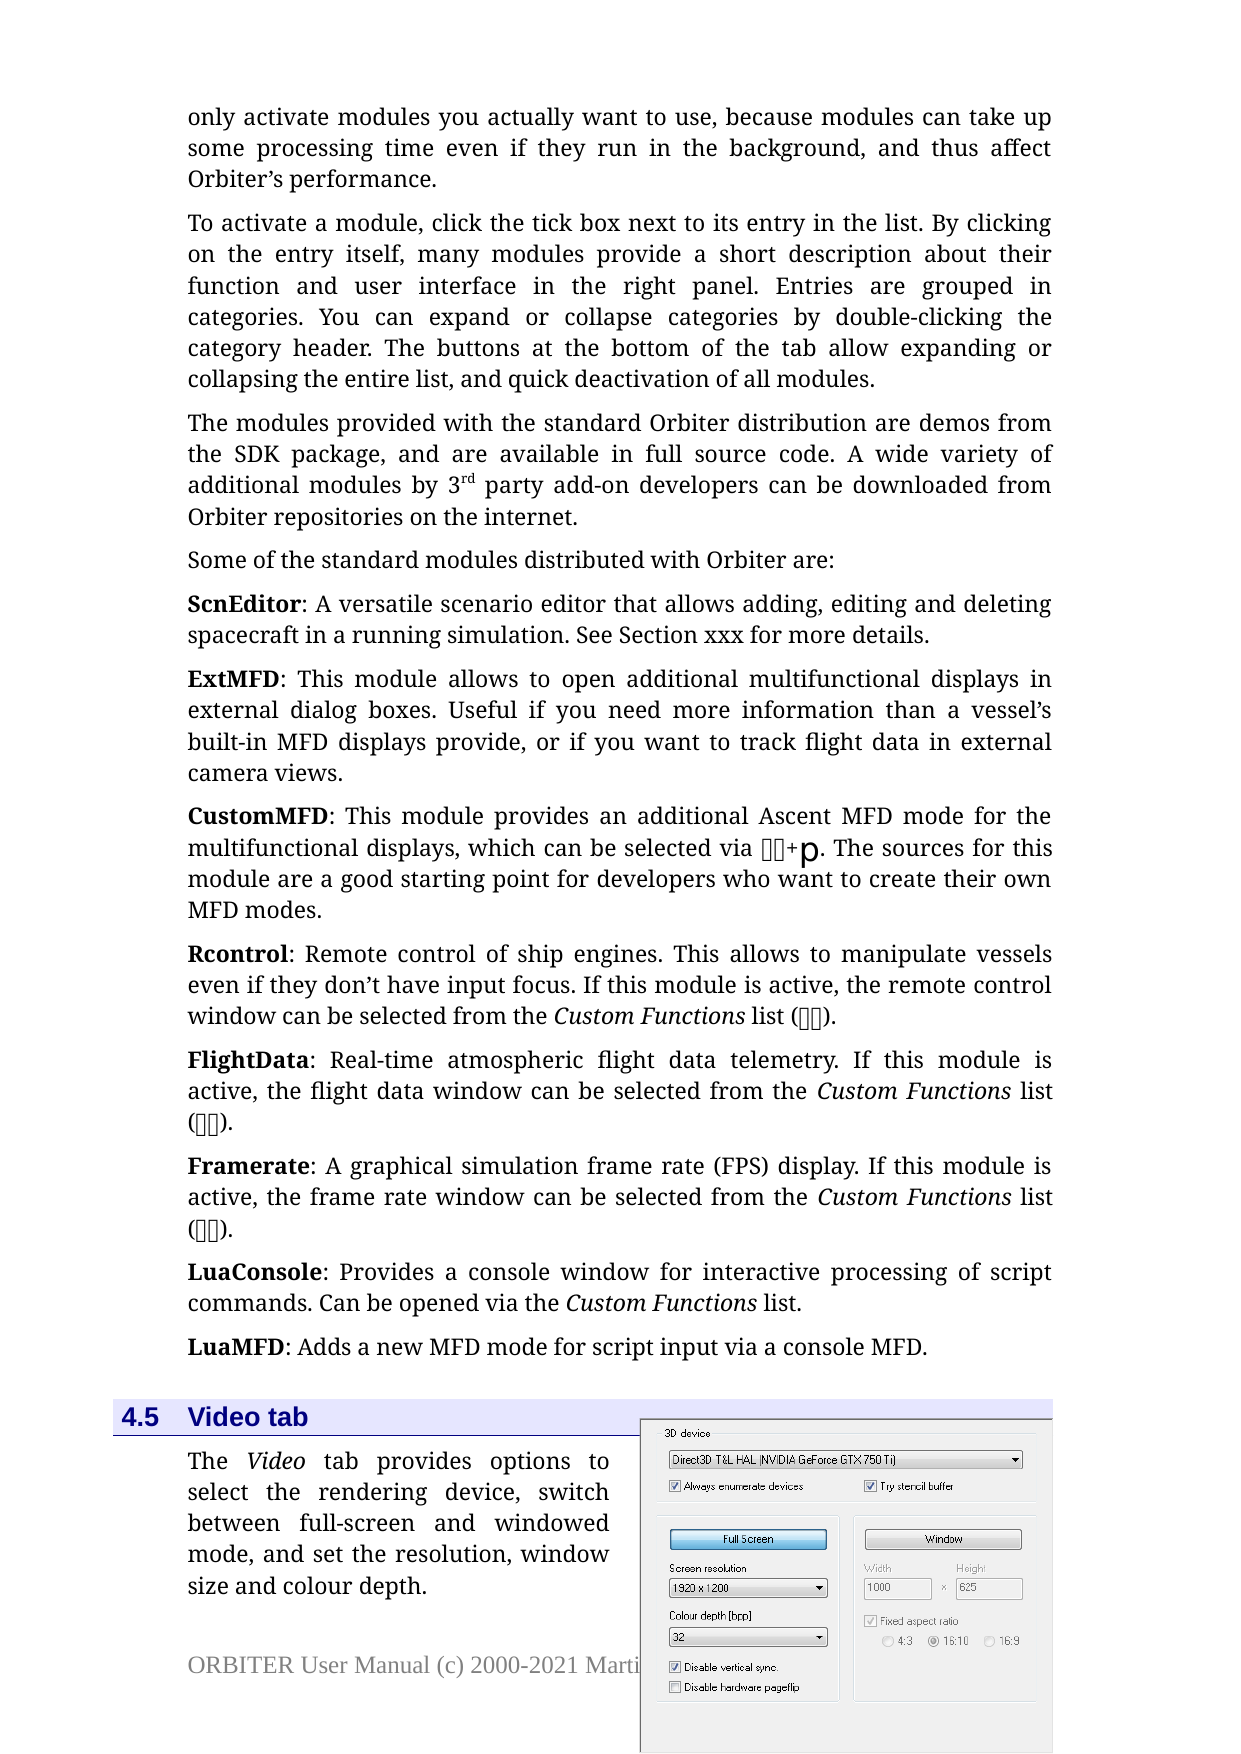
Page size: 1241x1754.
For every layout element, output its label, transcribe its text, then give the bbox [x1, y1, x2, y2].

text ScnEditor: A versatile scenario editor that allows adding, editing and deleting spacecraft in a running simulation. See Section xxx for more details. [187, 587, 1053, 650]
text Some of the standard modules distributed with Orbiter are: [187, 544, 1053, 575]
text LuaConsole: Provides a console window for interactive processing of script commands. Can be opened via the Custom Functions list. [187, 1256, 1053, 1318]
text only activate modules you actually want to use, because modules can take up some processing time even if they run in the background, and thus affect Orbiter’s performance. [187, 100, 1053, 194]
picture [639, 1418, 1053, 1754]
subtitle Video tab [113, 1399, 1053, 1435]
text FlightData: Real-time atmospheric flight data telemetry. If this module is active, the flight data window can be selected from the Custom Functions list (). [187, 1043, 1053, 1137]
text The Video tab provides options to select the rendering device, switch between full-screen and windowed mode, and set the resolution, window size and colour depth. [187, 1444, 639, 1600]
text To activate a module, click the tick box next to its entry in the list. By clicking on the entry itself, many modules provide a short description about their function and user interface in the right panel. Entries are grouped in categories. You can expand or collapse categories by double-clicking the category header. The buttons at the bottom of the tab allow expanding or collapsing the entire list, and quick deactivation of all modules. [187, 207, 1053, 394]
text Framerate: A graphical simulation frame rate (FPS) display. If this module is active, the frame rate window can be selected from the Custom Functions list (). [187, 1149, 1053, 1243]
text LuaMFD: Adds a new MFD mode for script input via a console MFD. [187, 1331, 1053, 1362]
text CustomMFD: This module provides an additional Ascent MFD mode for the multifunctional displays, which can be selected via +p. The sources for this module are a good starting point for developers who want to create their own MFD modes. [187, 800, 1053, 925]
text The modules provided with the standard Orbiter distribution are demos from the SDK package, and are available in full source code. A wide variety of additional modules by 3rd party add-on developers can be downloaded from Orbiter repositories on the internet. [187, 406, 1053, 531]
text ExtMFD: This module allows to open additional multifunctional displays in external dialog boxes. Useful if you need more information than a vessel’s built-in MFD displays provide, or if you want to track flight data in external camera views. [187, 662, 1053, 787]
text Rcontrol: Remote control of ship engines. This allows to manipulate vessels even if they don’t have input focus. If this module is active, the remote control window can be selected from the Custom Functions list (). [187, 937, 1053, 1031]
